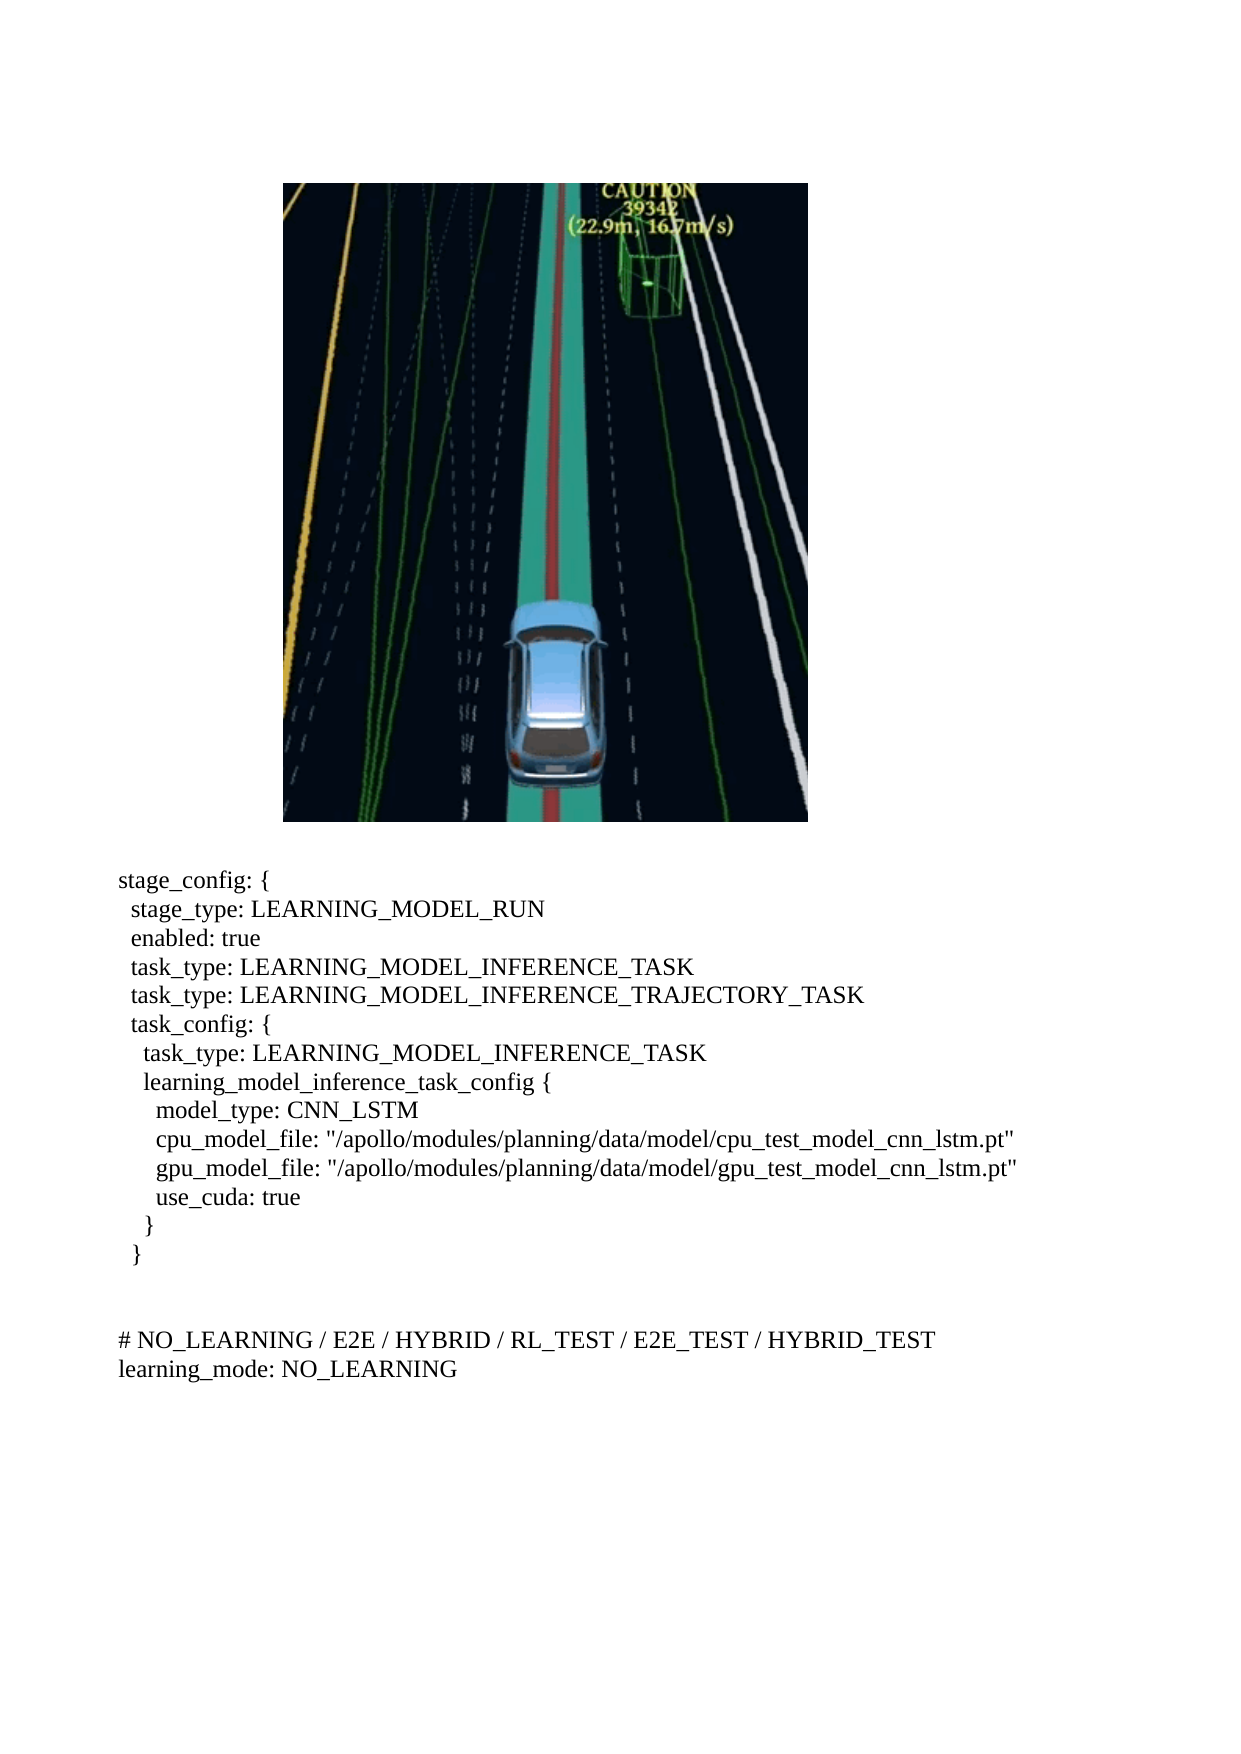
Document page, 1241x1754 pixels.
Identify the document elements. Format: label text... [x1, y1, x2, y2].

text cpu_model_file: "/apollo/modules/planning/data/model/cpu_test_model_cnn_lstm.pt" [118, 1124, 1122, 1153]
picture [283, 183, 808, 822]
text } [118, 1211, 1122, 1239]
text learning_mode: NO_LEARNING [118, 1354, 1122, 1383]
text task_type: LEARNING_MODEL_INFERENCE_TASK [118, 1038, 1122, 1067]
text # NO_LEARNING / E2E / HYBRID / RL_TEST / E2E_TEST / HYBRID_TEST [118, 1326, 1122, 1354]
text learning_model_inference_task_config { [118, 1067, 1122, 1096]
text use_cuda: true [118, 1182, 1122, 1211]
text stage_config: { [118, 866, 1122, 894]
text gpu_model_file: "/apollo/modules/planning/data/model/gpu_test_model_cnn_lstm.pt" [118, 1153, 1122, 1182]
text } [118, 1239, 1122, 1268]
text model_type: CNN_LSTM [118, 1096, 1122, 1124]
text task_type: LEARNING_MODEL_INFERENCE_TRAJECTORY_TASK [118, 981, 1122, 1009]
text enabled: true [118, 923, 1122, 952]
text task_config: { [118, 1009, 1122, 1038]
text stage_type: LEARNING_MODEL_RUN [118, 894, 1122, 923]
text task_type: LEARNING_MODEL_INFERENCE_TASK [118, 952, 1122, 981]
